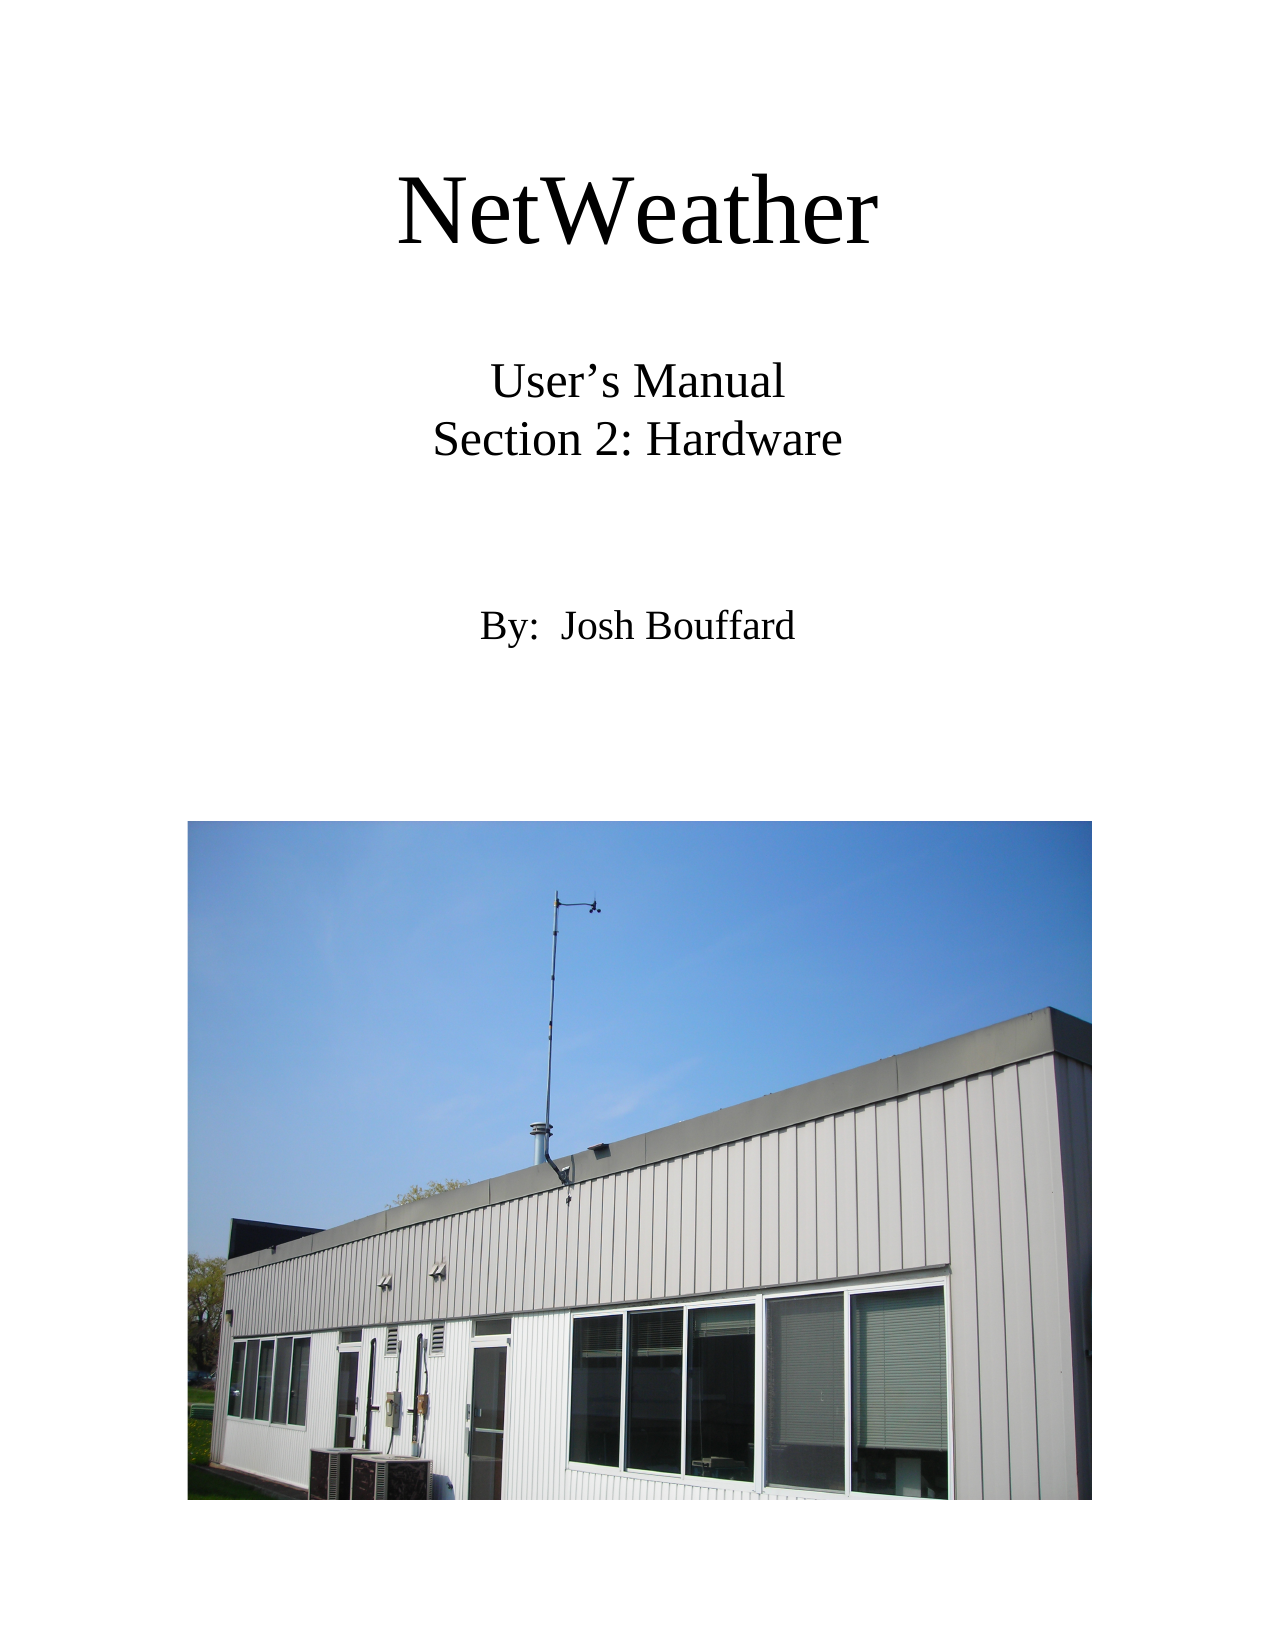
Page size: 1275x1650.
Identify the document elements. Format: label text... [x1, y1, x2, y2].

text NetWeather [187, 150, 1087, 265]
text Section 2: Hardware [187, 409, 1087, 466]
text User’s Manual [187, 351, 1087, 409]
picture [187, 821, 1092, 1500]
text By: Josh Bouffard [187, 600, 1087, 648]
